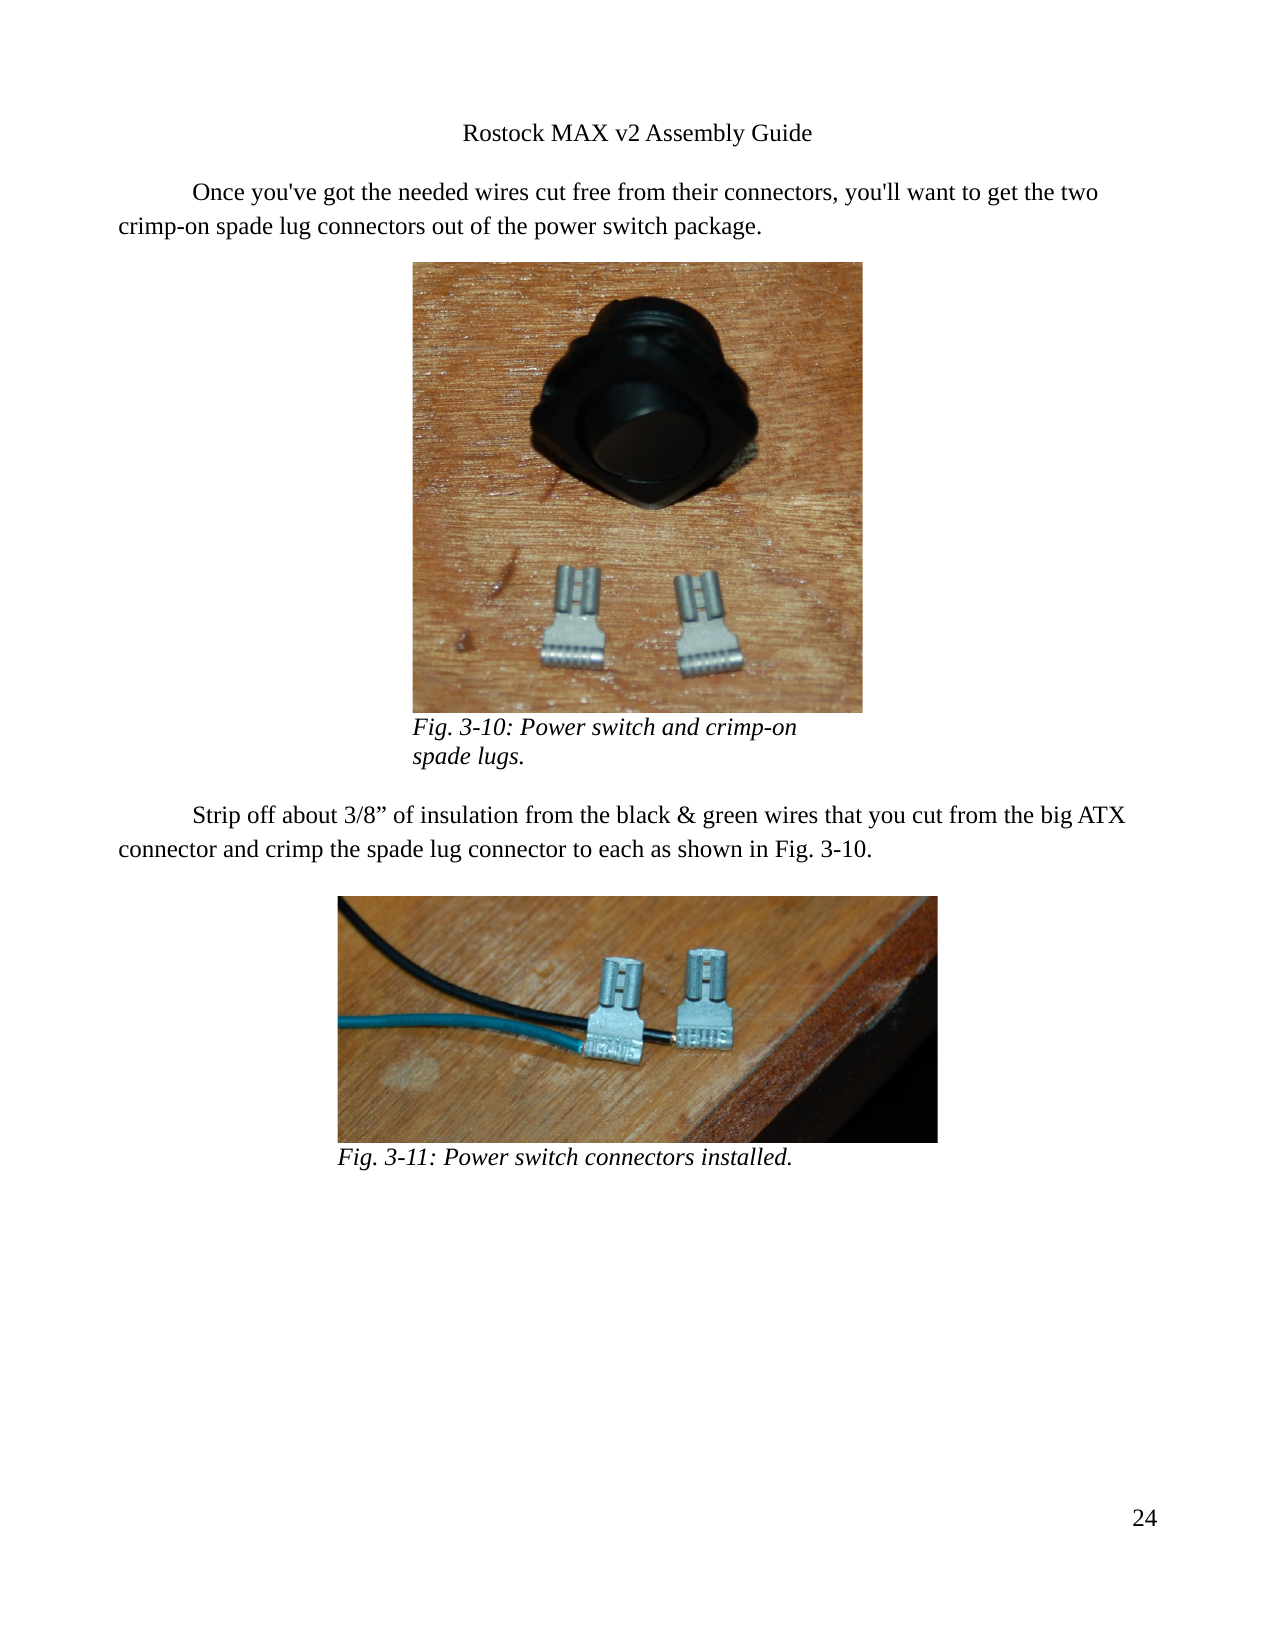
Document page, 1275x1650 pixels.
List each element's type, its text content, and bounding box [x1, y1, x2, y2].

picture [337, 896, 938, 1143]
text Strip off about 3/8” of insulation from the black & green wires that you cut from the big ATX connector and crimp the spade lug connector to each as shown in Fig. 3-10. [118, 800, 1157, 863]
text Fig. 3-11: Power switch connectors installed. [337, 1143, 937, 1171]
text Fig. 3-10: Power switch and crimp-on spade lugs. [412, 713, 862, 770]
picture [412, 262, 863, 713]
text Once you've got the needed wires cut free from their connectors, you'll want to get the two crimp-on spade lug connectors out of the power switch package. [118, 177, 1157, 240]
